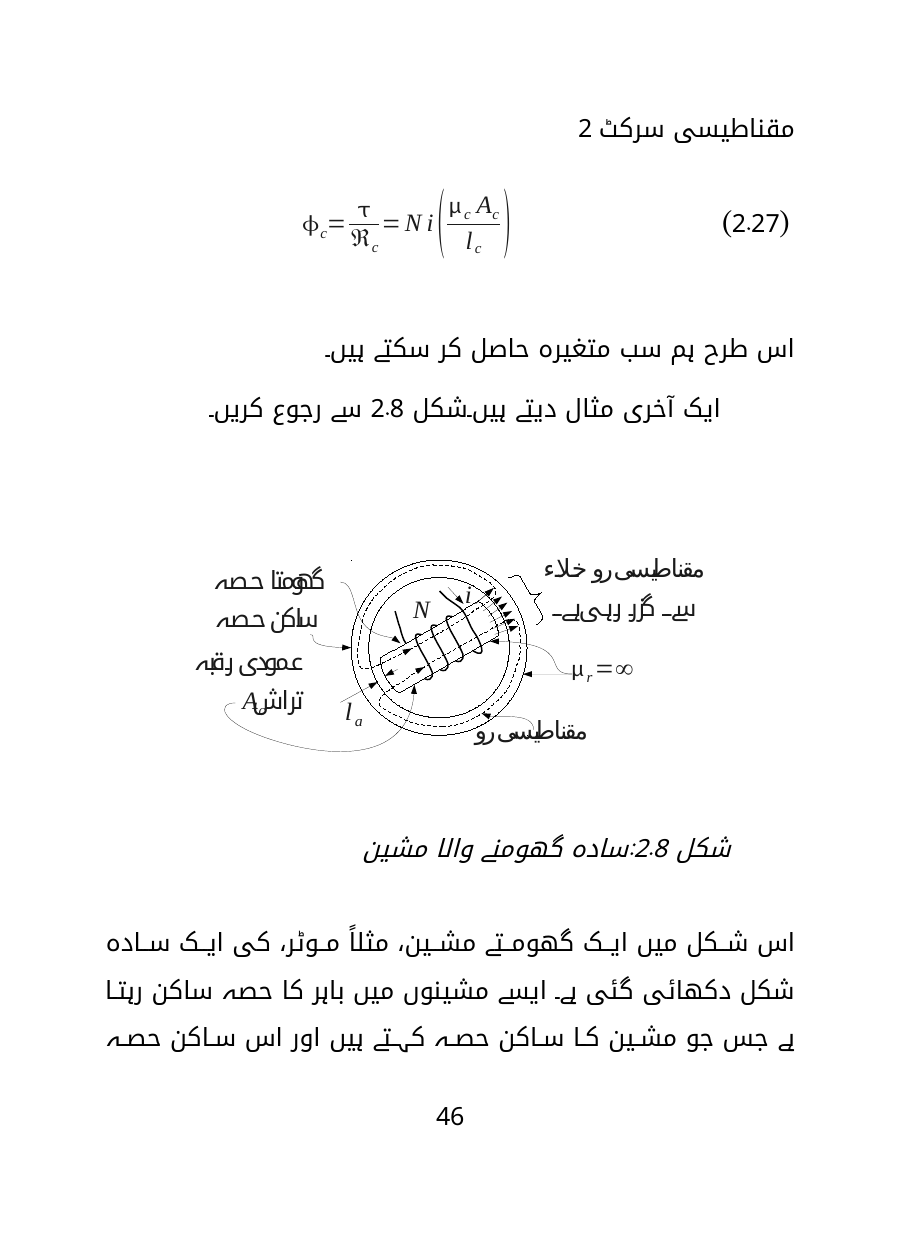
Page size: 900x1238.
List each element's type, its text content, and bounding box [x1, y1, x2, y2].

text اس شکل میں ایک گھومتے مشین، مثلاً موٹر، کی ایک سادہ شکل دکھائی گئی ہے۔ ایسے مشینوں میں باہر کا حصہ ساکن رہتا ہے جس جو مشین کا ساکن حصہ کہتے ہیں اور اس ساکن حصہ کے اندر اس کا ایک حصہ گھومتا ہے جسے گھومتا حصہ کہتے ہیں۔ اس مثال میں ان دونوں حصوں کا لہٰذا ان کی مقناطیسی مزاحمت صفر ہے۔ مقناطیسی رو نکتہ دار لکیر سے ظاہر کی گئی ہے۔ یہ خلاء میں سے، ایک مکمل چکر کے دوران، دو مرتبہ گزرتی ہے۔ یہ دو خلاء ہر لہٰاذ سے ایک جیسے ہیں لہٰذا ان دونوں خلاء کی مقناطیسی مزاحمت بھی برابر ہو گی۔مزید یہ کہ ان خلاء کی مقناطیسی مزاحم سلسلہ وار ہیں۔شکل میں مقناطیسی رو کو گھومتے حصہ سے ساکن حصہ کی طرف، خلاء سے گزرتے دکھایا گیا ہے۔خلاء کی لمبائیبہت کم ہے لہٰذا خلاء کا عمودی رقبہ تراش وہی ہو گا جو گھومتے حصہ کا ہے یعنی [105, 920, 795, 1062]
table_header (2.27) [699, 183, 795, 279]
text اس طرح ہم سب متغیرہ حاصل کر سکتے ہیں۔ [105, 326, 795, 373]
text شکل 2.8:سادہ گھومنے والا مشین [169, 505, 731, 873]
text ایک آخری مثال دیتے ہیں۔شکل 2.8 سے رجوع کریں۔ [105, 386, 795, 433]
table_header [105, 183, 699, 279]
